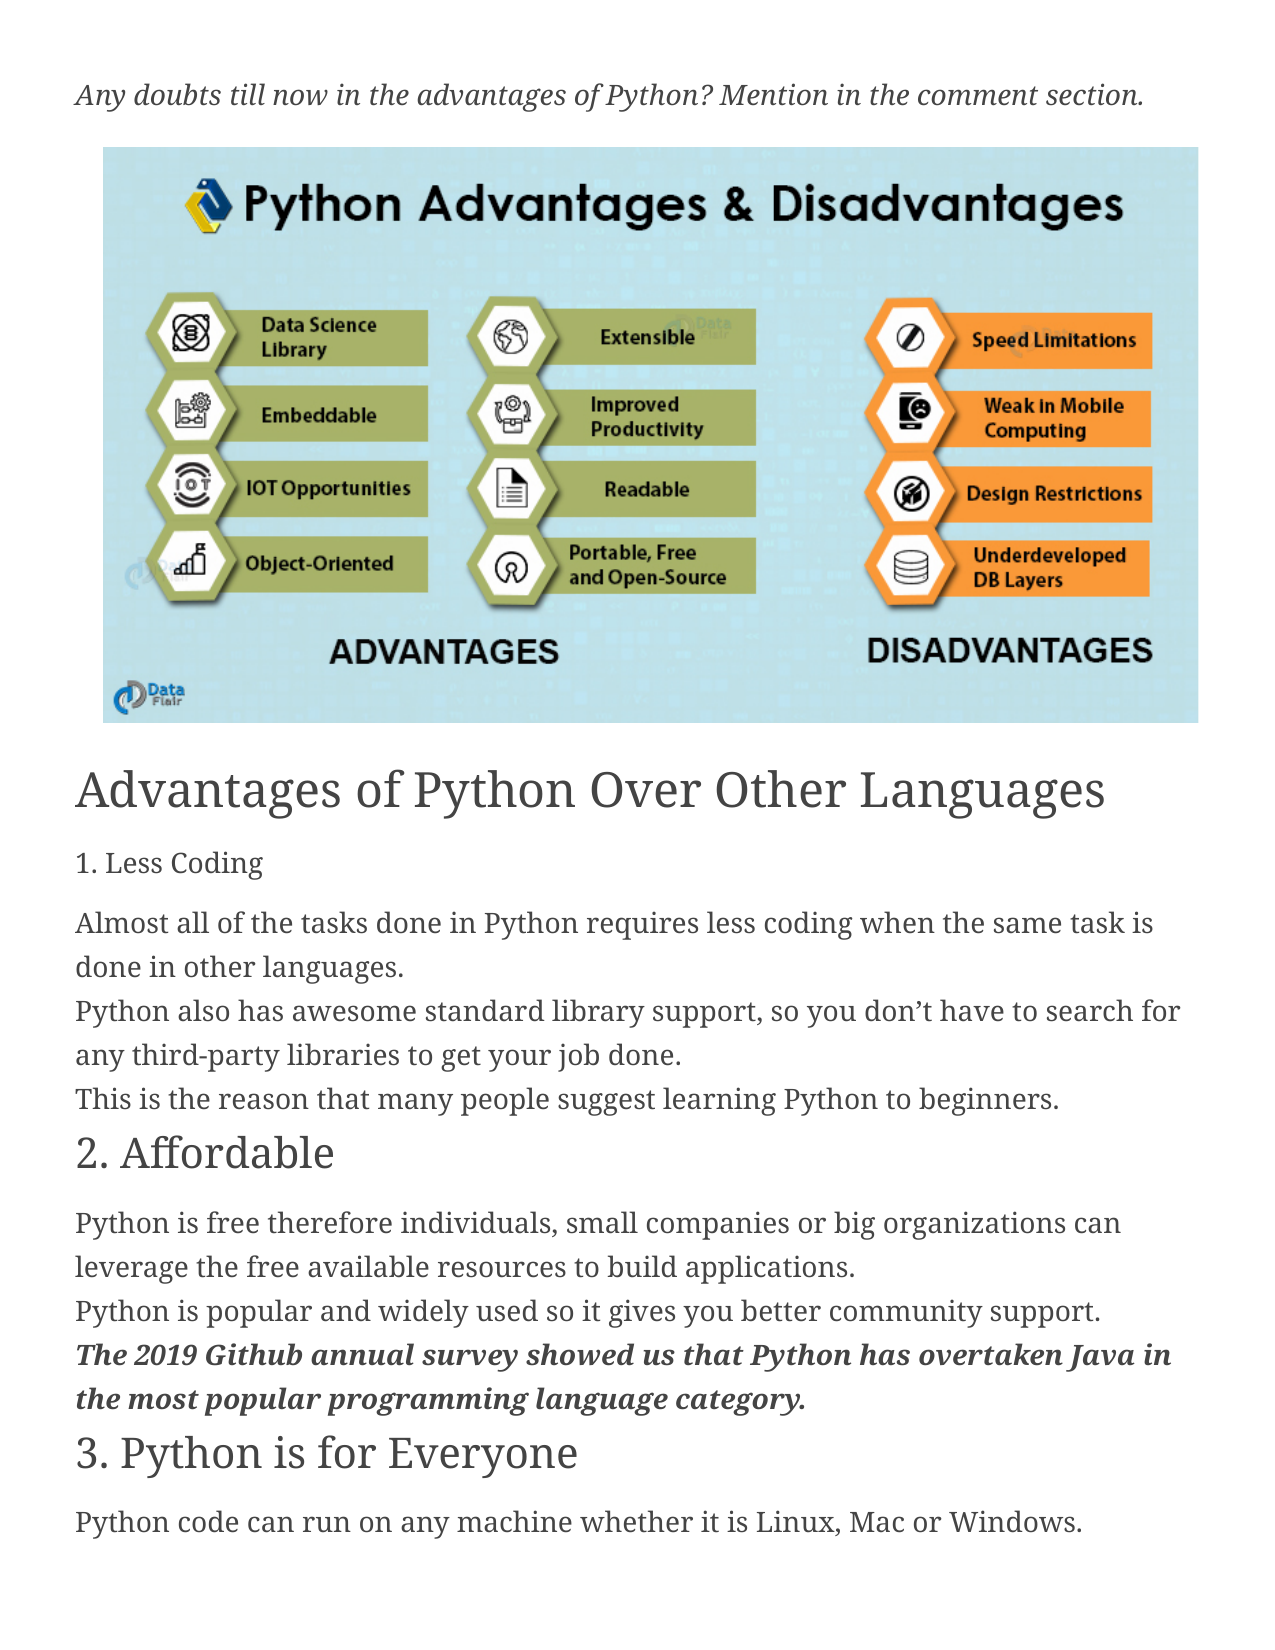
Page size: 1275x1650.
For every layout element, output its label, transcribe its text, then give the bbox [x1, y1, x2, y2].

subtitle Advantages of Python Over Other Languages [75, 755, 1200, 821]
subtitle 3. Python is for Everyone [75, 1423, 1200, 1481]
text Python is free therefore individuals, small companies or big organizations can leverage the free available resources to build applications. [75, 1203, 1200, 1286]
picture [103, 147, 1199, 723]
text This is the reason that many people suggest learning Python to beginners. [75, 1080, 1200, 1118]
text The 2019 Github annual survey showed us that Python has overtaken Java in the most popular programming language category. [75, 1335, 1200, 1418]
subtitle 1. Less Coding [75, 843, 1200, 882]
subtitle 2. Affordable [75, 1124, 1200, 1181]
text Any doubts till now in the advantages of Python? Mention in the comment section. [75, 75, 1200, 113]
text Python code can run on any machine whether it is Linux, Mac or Windows. [75, 1503, 1200, 1541]
text Python also has awesome standard library support, so you don’t have to search for any third-party libraries to get your job done. [75, 992, 1200, 1074]
text Python is popular and widely used so it gives you better community support. [75, 1291, 1200, 1329]
text Almost all of the tasks done in Python requires less coding when the same task is done in other languages. [75, 903, 1200, 986]
